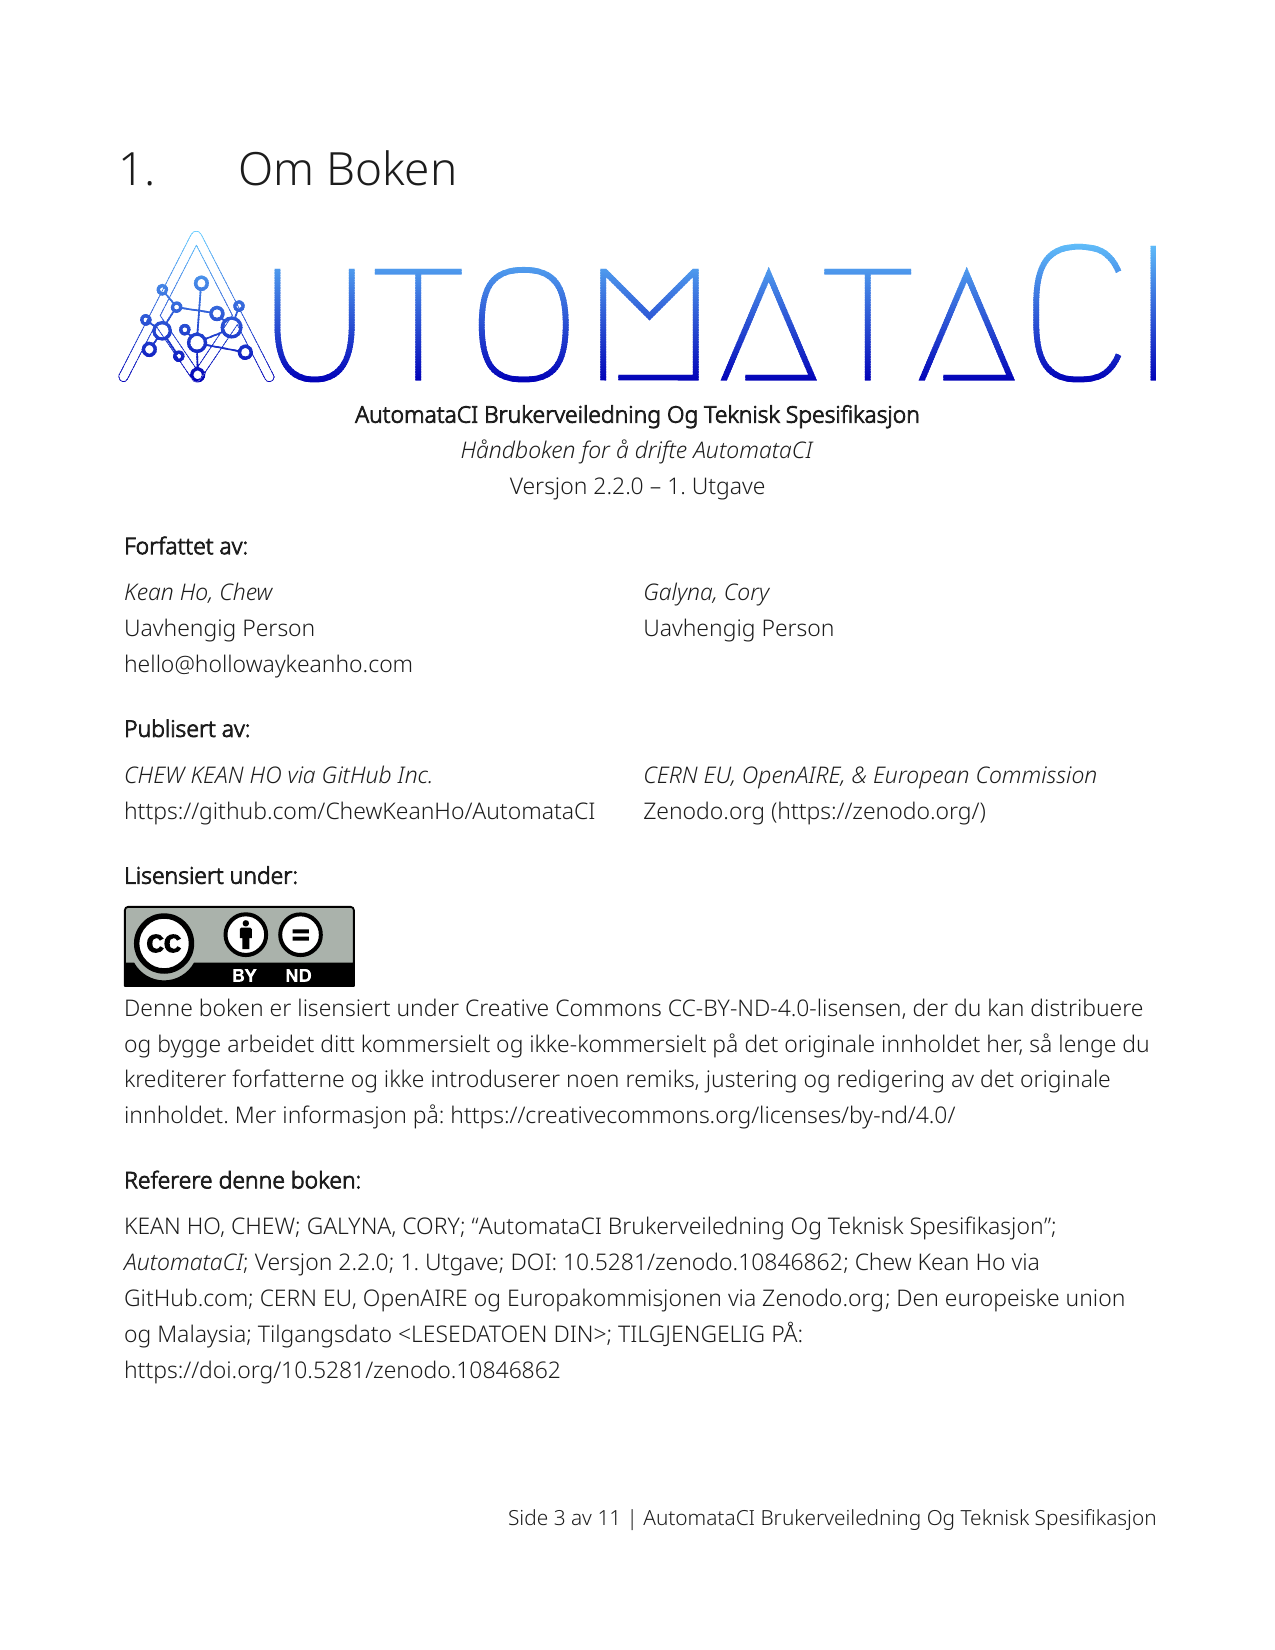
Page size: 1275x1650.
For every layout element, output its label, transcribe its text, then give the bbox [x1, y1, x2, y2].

table_cell Galyna, Cory Uavhengig Person [638, 570, 1157, 689]
subtitle Om Boken [118, 136, 1157, 198]
text Versjon 2.2.0 – 1. Utgave [118, 470, 1157, 501]
table_cell CHEW KEAN HO via GitHub Inc. https://github.com/ChewKeanHo/AutomataCI [118, 753, 637, 836]
table_cell Denne boken er lisensiert under Creative Commons CC-BY-ND-4.0-lisensen, der du kan distribuere og bygge arbeidet ditt kommersielt og ikke-kommersielt på det originale innholdet her, så lenge du krediterer forfatterne og ikke introduserer noen remiks, justering og redigering av det originale innholdet. Mer informasjon på: https://creativecommons.org/licenses/by-nd/4.0/ [118, 900, 1157, 1140]
table_cell Kean Ho, Chew Uavhengig Person hello@hollowaykeanho.com [118, 570, 637, 689]
text AutomataCI Brukerveiledning Og Teknisk Spesifikasjon [118, 398, 1157, 429]
table_cell [118, 689, 1157, 707]
table_cell Publisert av: [118, 707, 1157, 753]
table_cell KEAN HO, CHEW; GALYNA, CORY; “AutomataCI Brukerveiledning Og Teknisk Spesifikasjon”; AutomataCI; Versjon 2.2.0; 1. Utgave; DOI: 10.5281/zenodo.10846862; Chew Kean Ho via GitHub.com; CERN EU, OpenAIRE og Europakommisjonen via Zenodo.org; Den europeiske union og Malaysia; Tilgangsdato <LESEDATOEN DIN>; TILGJENGELIG PÅ: https://doi.org/10.5281/zenodo.10846862 [118, 1205, 1157, 1395]
table_cell [118, 836, 1157, 853]
table_cell Referere denne boken: [118, 1158, 1157, 1204]
table_cell Forfattet av: [118, 524, 1157, 570]
table_header [118, 506, 1157, 524]
table_cell CERN EU, OpenAIRE, & European Commission Zenodo.org (https://zenodo.org/) [638, 753, 1157, 836]
table_cell Lisensiert under: [118, 854, 1157, 900]
text Håndboken for å drifte AutomataCI [118, 434, 1157, 465]
table_cell [118, 1140, 1157, 1158]
